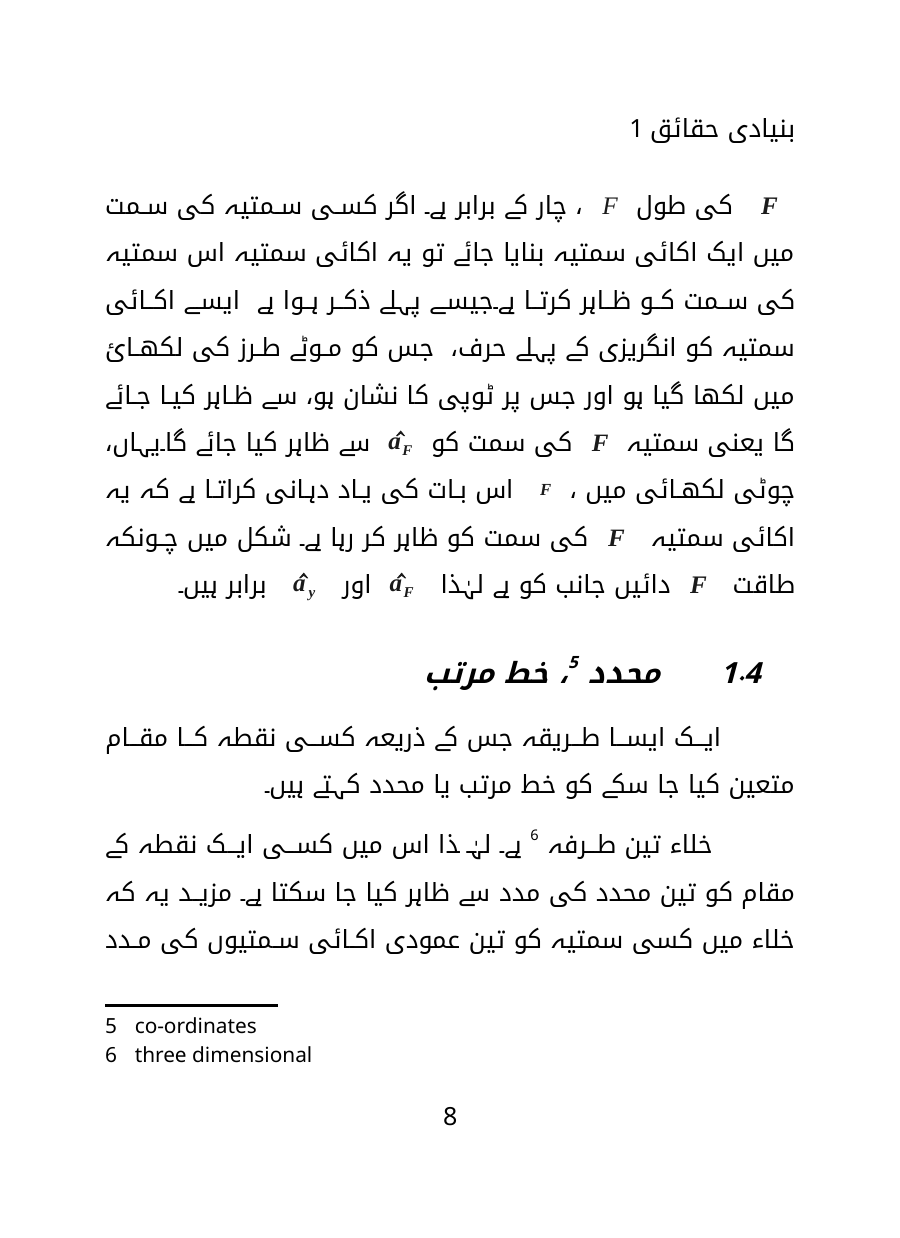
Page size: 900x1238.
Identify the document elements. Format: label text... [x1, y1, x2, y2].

subtitle محدد ، خط مرتب [105, 646, 720, 702]
text ایک ایسا طریقہ جس کے ذریعہ کسی نقطہ کا مقام متعین کیا جا سکے کو خط مرتب یا محدد کہتے ہیں۔ [105, 714, 795, 809]
text three dimensional [105, 1040, 795, 1068]
text خلاء تین طرفہ ہے۔ لہٰذا اس میں کسی ایک نقطہ کے مقام کو تین محدد کی مدد سے ظاہر کیا جا سکتا ہے۔ مزید یہ کہ خلاء میں کسی سمتیہ کو تین عمودی اکائی سمتیوں کی مدد سے لکھا جا سکتا ہے۔ ہم اب ایسے چند محدد کے نظام دیکھتے ہیں۔ [105, 822, 795, 964]
list co-ordinates [105, 1012, 795, 1040]
text وہ خط جس کا طول اور سمت معین ہو، اسے سمتیہ کہتے ہیں۔ سمتیہ کو انگریزی یا لاطینی زبان کے چھوٹے یا بڑے حروف، جن کو موٹے طرز کی لکھائی میں لکھا گیا ہو، سے ظاہر کیا جائے گا، مثلاً طاقت کو سے ظاہر کیا جائے گا۔یہاں شکل 1.1 سے رجوع کرنا بہتر ہے۔ ایک ایسا سمتیہ جس کی طول ایک ہو، کو اکائی سمتیہ کہتے ہیں۔ اس کتاب میں اکائی سمتیہ کو انگریزی کے پہلے حرف جس کو موٹے طرز کی لکھائ میں لکھا گیا ہو اور جس پر ٹوپی کا نشان ہو سے ظاہر کیا جائے گا، مثلاً اکائی سمتیہخلاء کی تین عمودی سمتوں کو ظاہر کرتے ہیں۔میں، چوٹی لکھائی میں، اس بات کی یاد دہانی کراتا ہے کہ یہ سمتیہ خلاء کی سمت کو ظاہر کرتا ہے۔ اگر کسی سمتیہ کی طول اور اس کی سمت کو علیحدہ علیحدہ لکھنا ہو تو اس کے طول کو ظاہر کرنے کے لئے سادہ طرز کی لکھائ میں وہی حرف استعمال کیا جائے گا جو اس سمتیہ کو ظاہر کرنے کے لئے، موٹے طرز کی لکھائی میں، استعمال کیا گیا ہو۔ یعنی سمتیہکی طول کوسے ظاہر کیا جائے گا۔ شکل میں سمتیہ کی طول، چار کے برابر ہے۔ اگر کسی سمتیہ کی سمت میں ایک اکائی سمتیہ بنایا جائے تو یہ اکائی سمتیہ اس سمتیہ کی سمت کو ظاہر کرتا ہے۔جیسے پہلے ذکر ہوا ہے ایسے اکائی سمتیہ کو انگریزی کے پہلے حرف، جس کو موٹے طرز کی لکھائ میں لکھا گیا ہو اور جس پر ٹوپی کا نشان ہو، سے ظاہر کیا جائے گا یعنی سمتیہکی سمت کوسے ظاہر کیا جائے گا۔یہاں، چوٹی لکھائی میں ، اس بات کی یاد دہانی کراتا ہے کہ یہ اکائی سمتیہ کی سمت کو ظاہر کر رہا ہے۔ شکل میں چونکہ طاقت دائیں جانب کو ہے لہٰذا اور برابر ہیں۔ [105, 182, 795, 609]
